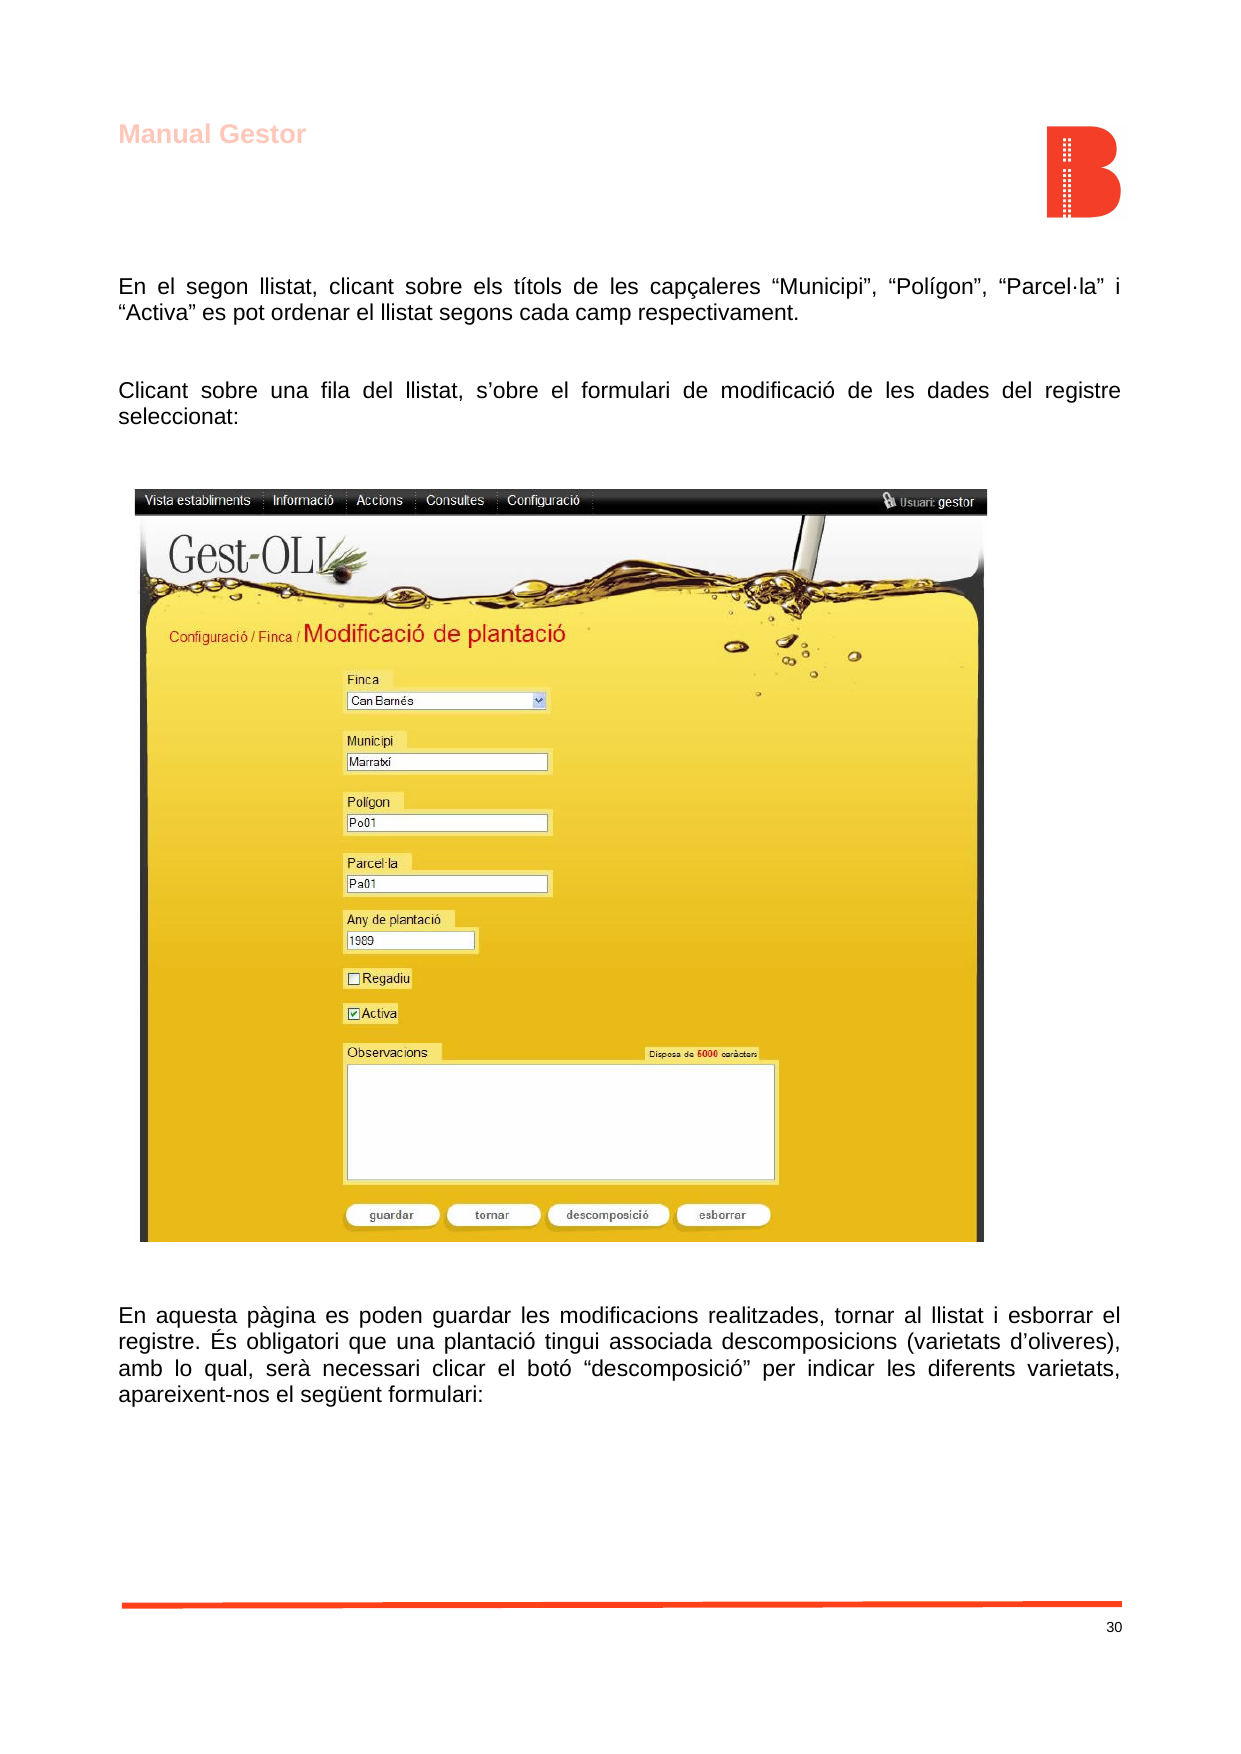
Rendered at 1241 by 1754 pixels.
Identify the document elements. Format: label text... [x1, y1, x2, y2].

text En aquesta pàgina es poden guardar les modificacions realitzades, tornar al llistat i esborrar el registre. És obligatori que una plantació tingui associada descomposicions (varietats d’oliveres), amb lo qual, serà necessari clicar el botó “descomposició” per indicar les diferents varietats, apareixent-nos el següent formulari: [118, 1302, 1122, 1407]
text En el segon llistat, clicant sobre els títols de les capçaleres “Municipi”, “Polígon”, “Parcel·la” i “Activa” es pot ordenar el llistat segons cada camp respectivament. [118, 273, 1122, 325]
picture [1036, 124, 1130, 221]
text Clicant sobre una fila del llistat, s’obre el formulari de modificació de les dades del registre seleccionat: [118, 377, 1122, 429]
picture [134, 489, 988, 1242]
